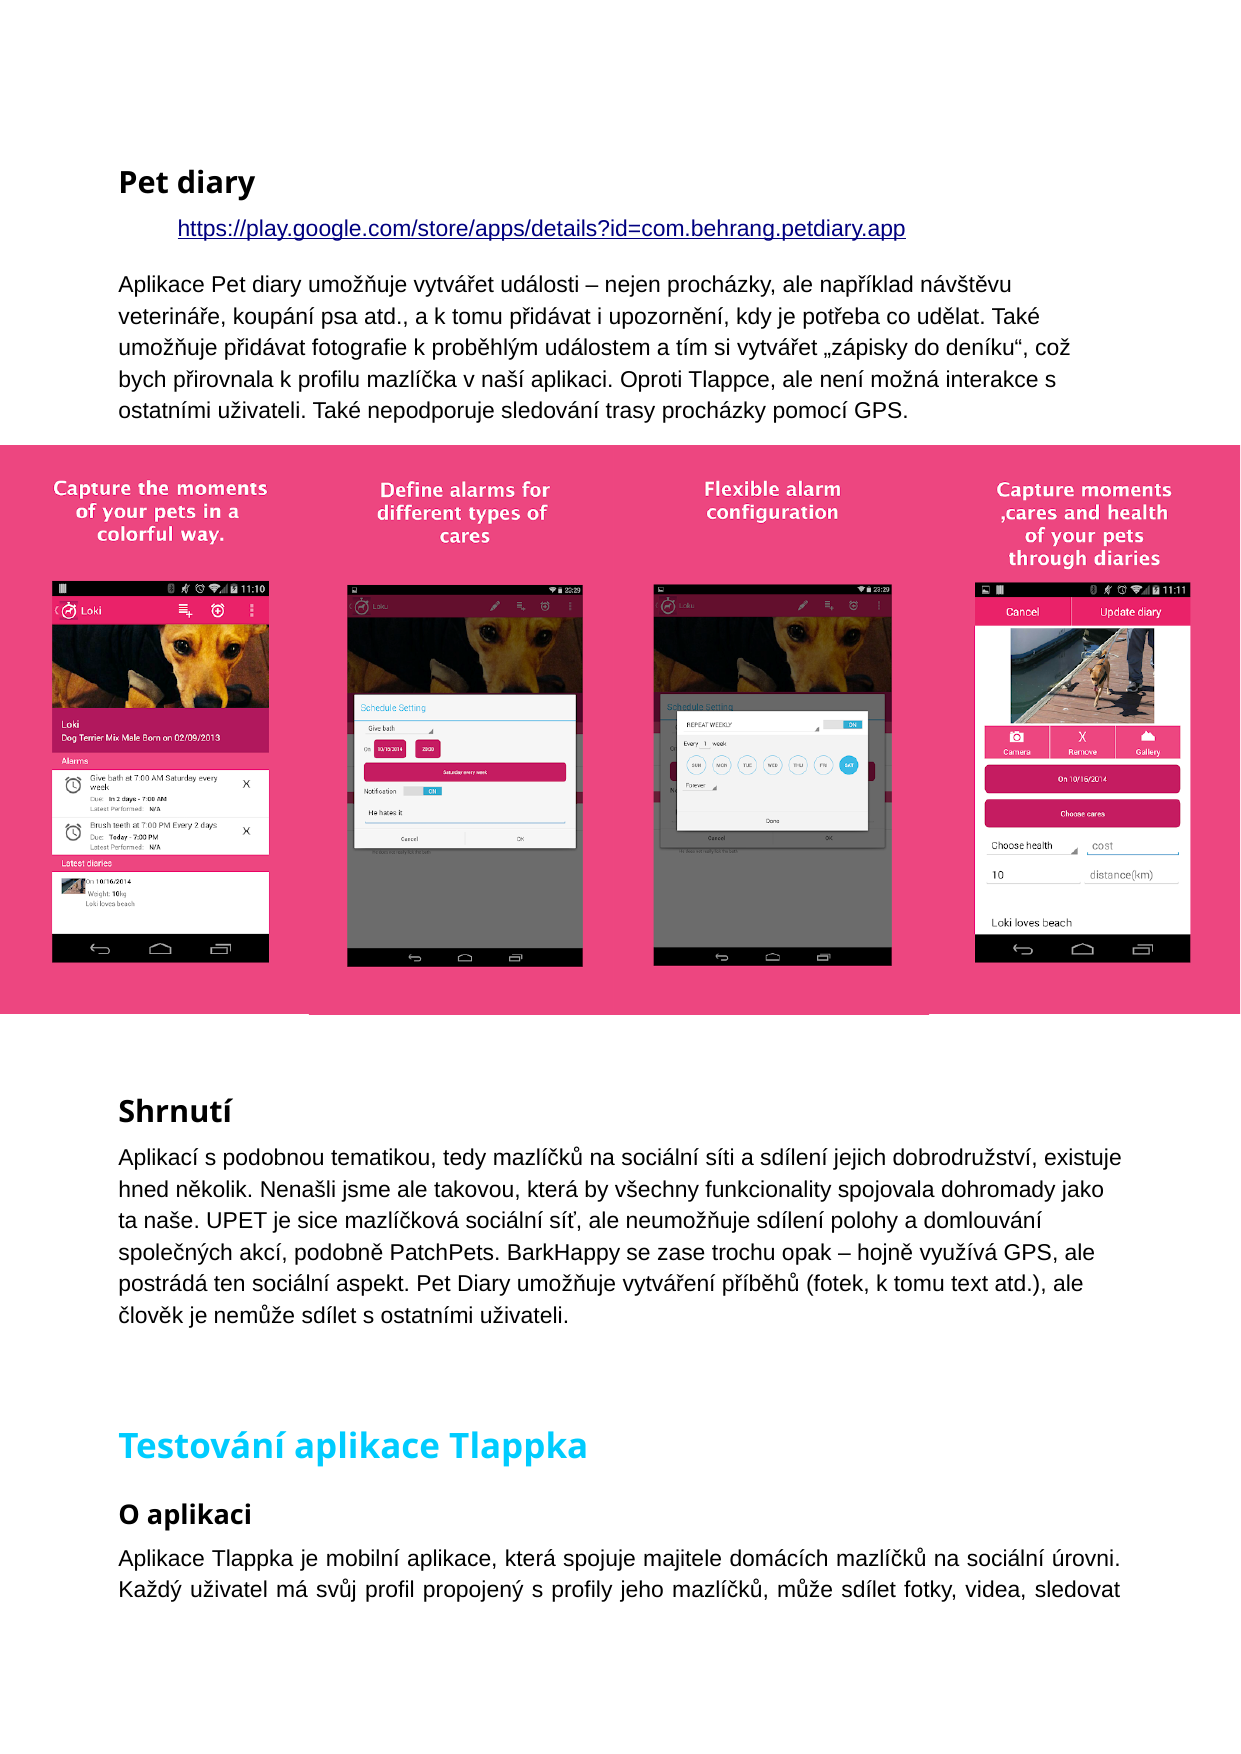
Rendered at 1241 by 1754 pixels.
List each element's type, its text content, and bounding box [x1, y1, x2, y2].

text Aplikací s podobnou tematikou, tedy mazlíčků na sociální síti a sdílení jejich dobrodružství, existuje hned několik. Nenašli jsme ale takovou, která by všechny funkcionality spojovala dohromady jako ta naše. UPET je sice mazlíčková sociální síť, ale neumožňuje sdílení polohy a domlouvání společných akcí, podobně PatchPets. BarkHappy se zase trochu opak – hojně využívá GPS, ale postrádá ten sociální aspekt. Pet Diary umožňuje vytváření příběhů (fotek, k tomu text atd.), ale člověk je nemůže sdílet s ostatními uživateli. [118, 1144, 1122, 1328]
text Aplikace Tlappka je mobilní aplikace, která spojuje majitele domácích mazlíčků na sociální úrovni. Každý uživatel má svůj profil propojený s profily jeho mazlíčků, může sdílet fotky, videa, sledovat [118, 1545, 1122, 1603]
subtitle Pet diary [118, 161, 1122, 203]
subtitle Testování aplikace Tlappka [118, 1373, 1122, 1468]
subtitle Shrnutí [118, 1090, 1122, 1131]
picture [0, 445, 1241, 1015]
subtitle O aplikaci [118, 1495, 1122, 1532]
text https://play.google.com/store/apps/details?id=com.behrang.petdiary.app [177, 215, 1063, 242]
text Aplikace Pet diary umožňuje vytvářet události – nejen procházky, ale například návštěvu veterináře, koupání psa atd., a k tomu přidávat i upozornění, kdy je potřeba co udělat. Také umožňuje přidávat fotografie k proběhlým událostem a tím si vytvářet „zápisky do deníku“, což bych přirovnala k profilu mazlíčka v naší aplikaci. Oproti Tlappce, ale není možná interakce s ostatními uživateli. Také nepodporuje sledování trasy procházky pomocí GPS. [118, 271, 1122, 445]
